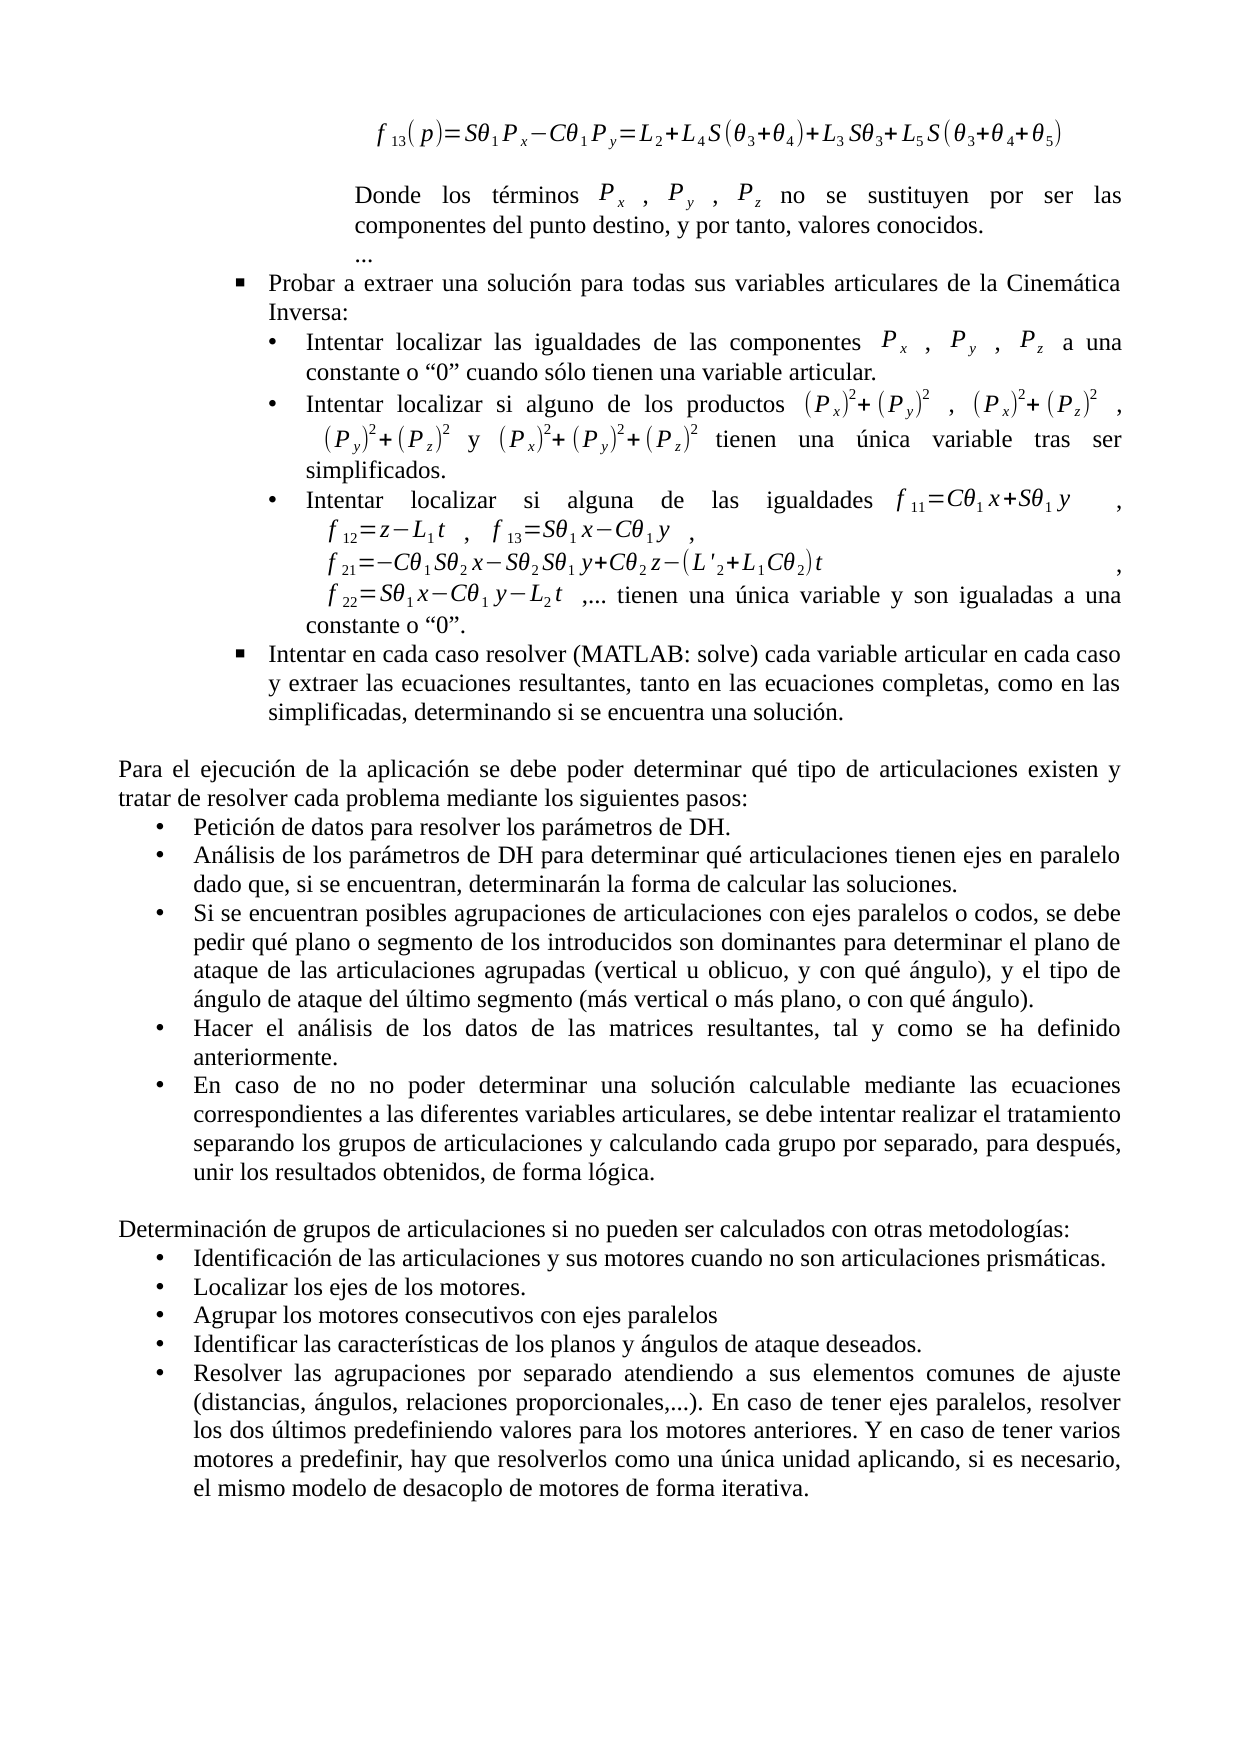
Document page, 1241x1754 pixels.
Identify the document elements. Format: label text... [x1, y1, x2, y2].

list Petición de datos para resolver los parámetros de DH. [156, 812, 1122, 841]
list Resolver las agrupaciones por separado atendiendo a sus elementos comunes de ajuste (distancias, ángulos, relaciones proporcionales,...). En caso de tener ejes paralelos, resolver los dos últimos predefiniendo valores para los motores anteriores. Y en caso de tener varios motores a predefinir, hay que resolverlos como una única unidad aplicando, si es necesario, el mismo modelo de desacoplo de motores de forma iterativa. [156, 1358, 1122, 1502]
text Determinación de grupos de articulaciones si no pueden ser calculados con otras metodologías: [118, 1214, 1122, 1243]
list Intentar localizar si alguna de las igualdades ,,, ,,... tienen una única variable y son igualadas a una constante o “0”. [268, 484, 1122, 639]
list Análisis de los parámetros de DH para determinar qué articulaciones tienen ejes en paralelo dado que, si se encuentran, determinarán la forma de calcular las soluciones. [156, 841, 1122, 898]
list Hacer el análisis de los datos de las matrices resultantes, tal y como se ha definido anteriormente. [156, 1013, 1122, 1071]
list Si se encuentran posibles agrupaciones de articulaciones con ejes paralelos o codos, se debe pedir qué plano o segmento de los introducidos son dominantes para determinar el plano de ataque de las articulaciones agrupadas (vertical u oblicuo, y con qué ángulo), y el tipo de ángulo de ataque del último segmento (más vertical o más plano, o con qué ángulo). [156, 898, 1122, 1013]
text Para el ejecución de la aplicación se debe poder determinar qué tipo de articulaciones existen y tratar de resolver cada problema mediante los siguientes pasos: [118, 754, 1122, 812]
text Donde los términos,,no se sustituyen por ser las componentes del punto destino, y por tanto, valores conocidos. [354, 179, 1122, 239]
list En caso de no no poder determinar una solución calculable mediante las ecuaciones correspondientes a las diferentes variables articulares, se debe intentar realizar el tratamiento separando los grupos de articulaciones y calculando cada grupo por separado, para después, unir los resultados obtenidos, de forma lógica. [156, 1071, 1122, 1186]
list Intentar localizar las igualdades de las componentes,,a una constante o “0” cuando sólo tienen una variable articular. [268, 325, 1122, 386]
list Probar a extraer una solución para todas sus variables articulares de la Cinemática Inversa: [231, 268, 1122, 325]
list Agrupar los motores consecutivos con ejes paralelos [156, 1301, 1122, 1329]
text ... [354, 239, 1122, 268]
list Intentar en cada caso resolver (MATLAB: solve) cada variable articular en cada caso y extraer las ecuaciones resultantes, tanto en las ecuaciones completas, como en las simplificadas, determinando si se encuentra una solución. [231, 639, 1122, 726]
list Intentar localizar si alguno de los productos,,ytienen una única variable tras ser simplificados. [268, 386, 1122, 484]
list Localizar los ejes de los motores. [156, 1272, 1122, 1301]
list Identificar las características de los planos y ángulos de ataque deseados. [156, 1329, 1122, 1358]
list Identificación de las articulaciones y sus motores cuando no son articulaciones prismáticas. [156, 1243, 1122, 1272]
